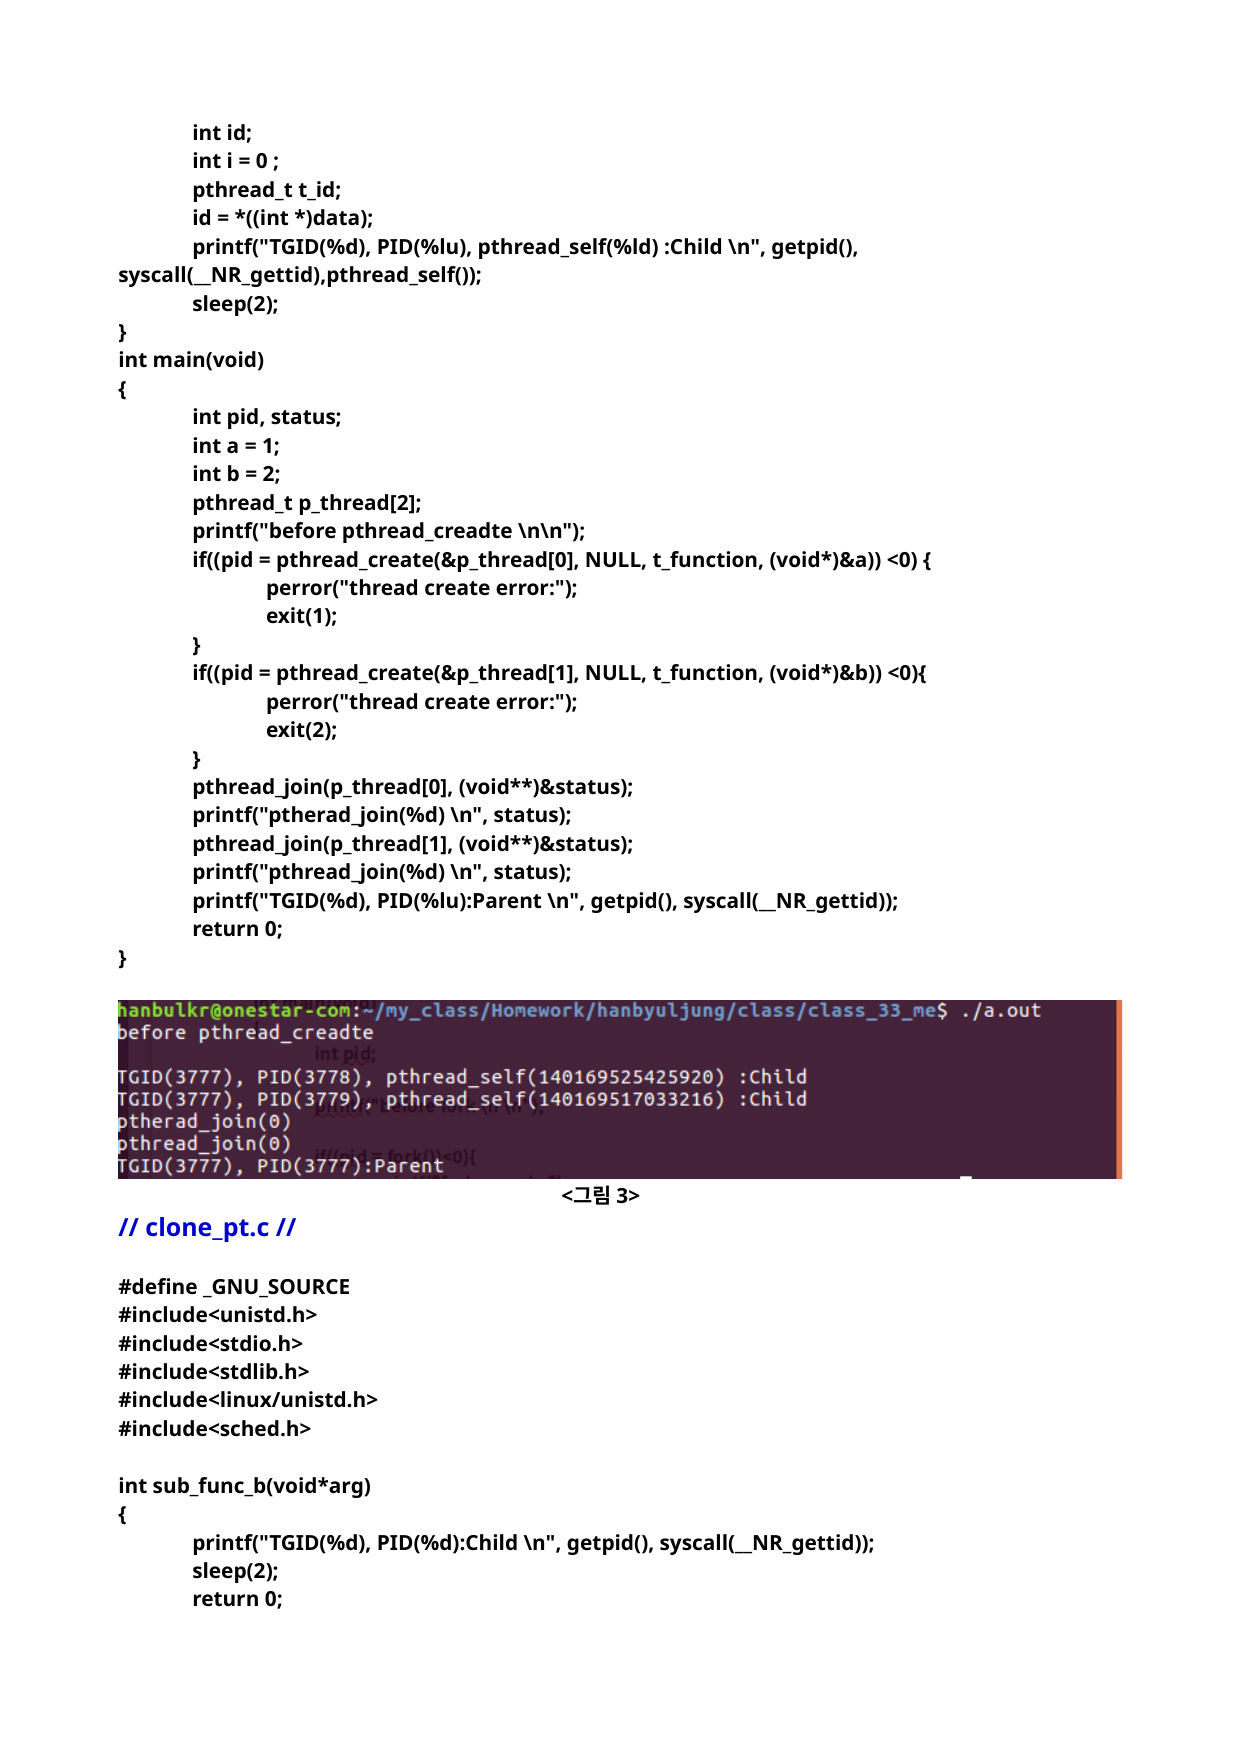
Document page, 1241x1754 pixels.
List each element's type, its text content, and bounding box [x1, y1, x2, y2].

text // clone_pt.c // [118, 1209, 1122, 1243]
text exit(1); [118, 602, 1122, 630]
text int main(void) [118, 346, 1122, 374]
text if((pid = pthread_create(&p_thread[0], NULL, t_function, (void*)&a)) <0) { [118, 545, 1122, 573]
text return 0; [118, 914, 1122, 943]
text } [118, 943, 1122, 971]
text if((pid = pthread_create(&p_thread[1], NULL, t_function, (void*)&b)) <0){ [118, 658, 1122, 687]
text pthread_join(p_thread[1], (void**)&status); [118, 829, 1122, 857]
text int sub_func_b(void*arg) [118, 1471, 1122, 1499]
text pthread_t t_id; [118, 175, 1122, 203]
text <그림 3> [118, 1179, 1122, 1209]
text int id; [118, 118, 1122, 147]
text #define _GNU_SOURCE [118, 1272, 1122, 1300]
text printf("TGID(%d), PID(%lu):Parent \n", getpid(), syscall(__NR_gettid)); [118, 886, 1122, 914]
text pthread_join(p_thread[0], (void**)&status); [118, 772, 1122, 801]
text pthread_t p_thread[2]; [118, 488, 1122, 516]
text { [118, 374, 1122, 402]
text #include<unistd.h> [118, 1300, 1122, 1329]
text exit(2); [118, 715, 1122, 744]
text sleep(2); [118, 289, 1122, 317]
text int pid, status; [118, 402, 1122, 431]
text { [118, 1499, 1122, 1528]
text #include<linux/unistd.h> [118, 1386, 1122, 1414]
text id = *((int *)data); [118, 203, 1122, 232]
text } [118, 744, 1122, 772]
text #include<stdio.h> [118, 1329, 1122, 1357]
text perror("thread create error:"); [118, 687, 1122, 715]
text } [118, 317, 1122, 346]
text #include<stdlib.h> [118, 1357, 1122, 1386]
text printf("pthread_join(%d) \n", status); [118, 857, 1122, 886]
text printf("TGID(%d), PID(%d):Child \n", getpid(), syscall(__NR_gettid)); [118, 1528, 1122, 1556]
text printf("TGID(%d), PID(%lu), pthread_self(%ld) :Child \n", getpid(), syscall(__NR_gettid),pthread_self()); [118, 232, 1122, 289]
text perror("thread create error:"); [118, 573, 1122, 602]
text printf("before pthread_creadte \n\n"); [118, 516, 1122, 545]
text sleep(2); [118, 1556, 1122, 1584]
picture [118, 1000, 1123, 1179]
text return 0; [118, 1584, 1122, 1613]
text int a = 1; [118, 431, 1122, 459]
text printf("ptherad_join(%d) \n", status); [118, 801, 1122, 829]
text #include<sched.h> [118, 1414, 1122, 1442]
text int b = 2; [118, 459, 1122, 488]
text int i = 0 ; [118, 147, 1122, 175]
text } [118, 630, 1122, 658]
